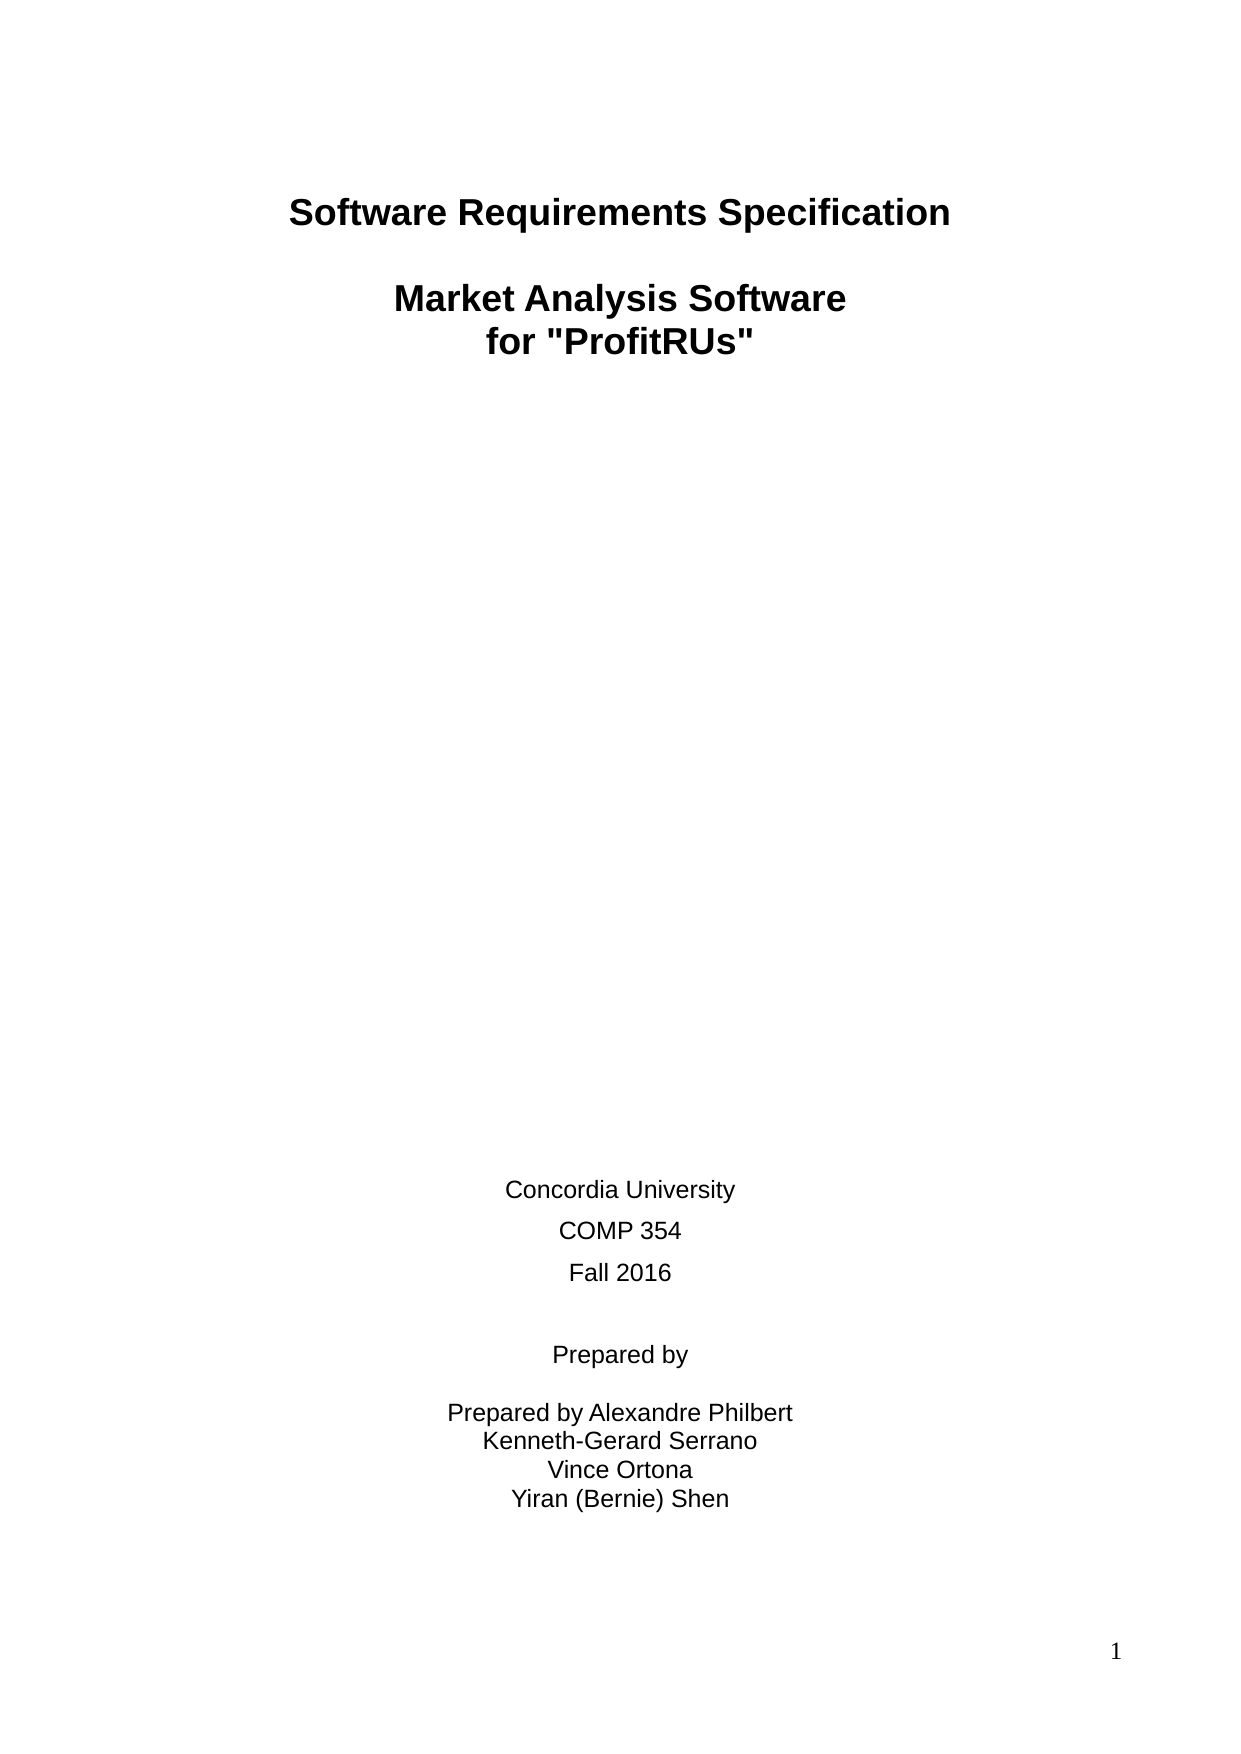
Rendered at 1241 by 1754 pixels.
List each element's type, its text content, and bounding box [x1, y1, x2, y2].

text Prepared by Alexandre Philbert Kenneth-Gerard Serrano Vince Ortona Yiran (Bernie) Shen [118, 1397, 1122, 1512]
text Market Analysis Software [118, 276, 1122, 319]
text for "ProfitRUs" [118, 319, 1122, 362]
text Software Requirements Specification [118, 190, 1122, 233]
text Concordia University [118, 1175, 1122, 1204]
text Fall 2016 [118, 1257, 1122, 1286]
text COMP 354 [118, 1216, 1122, 1245]
text Prepared by [118, 1340, 1122, 1369]
